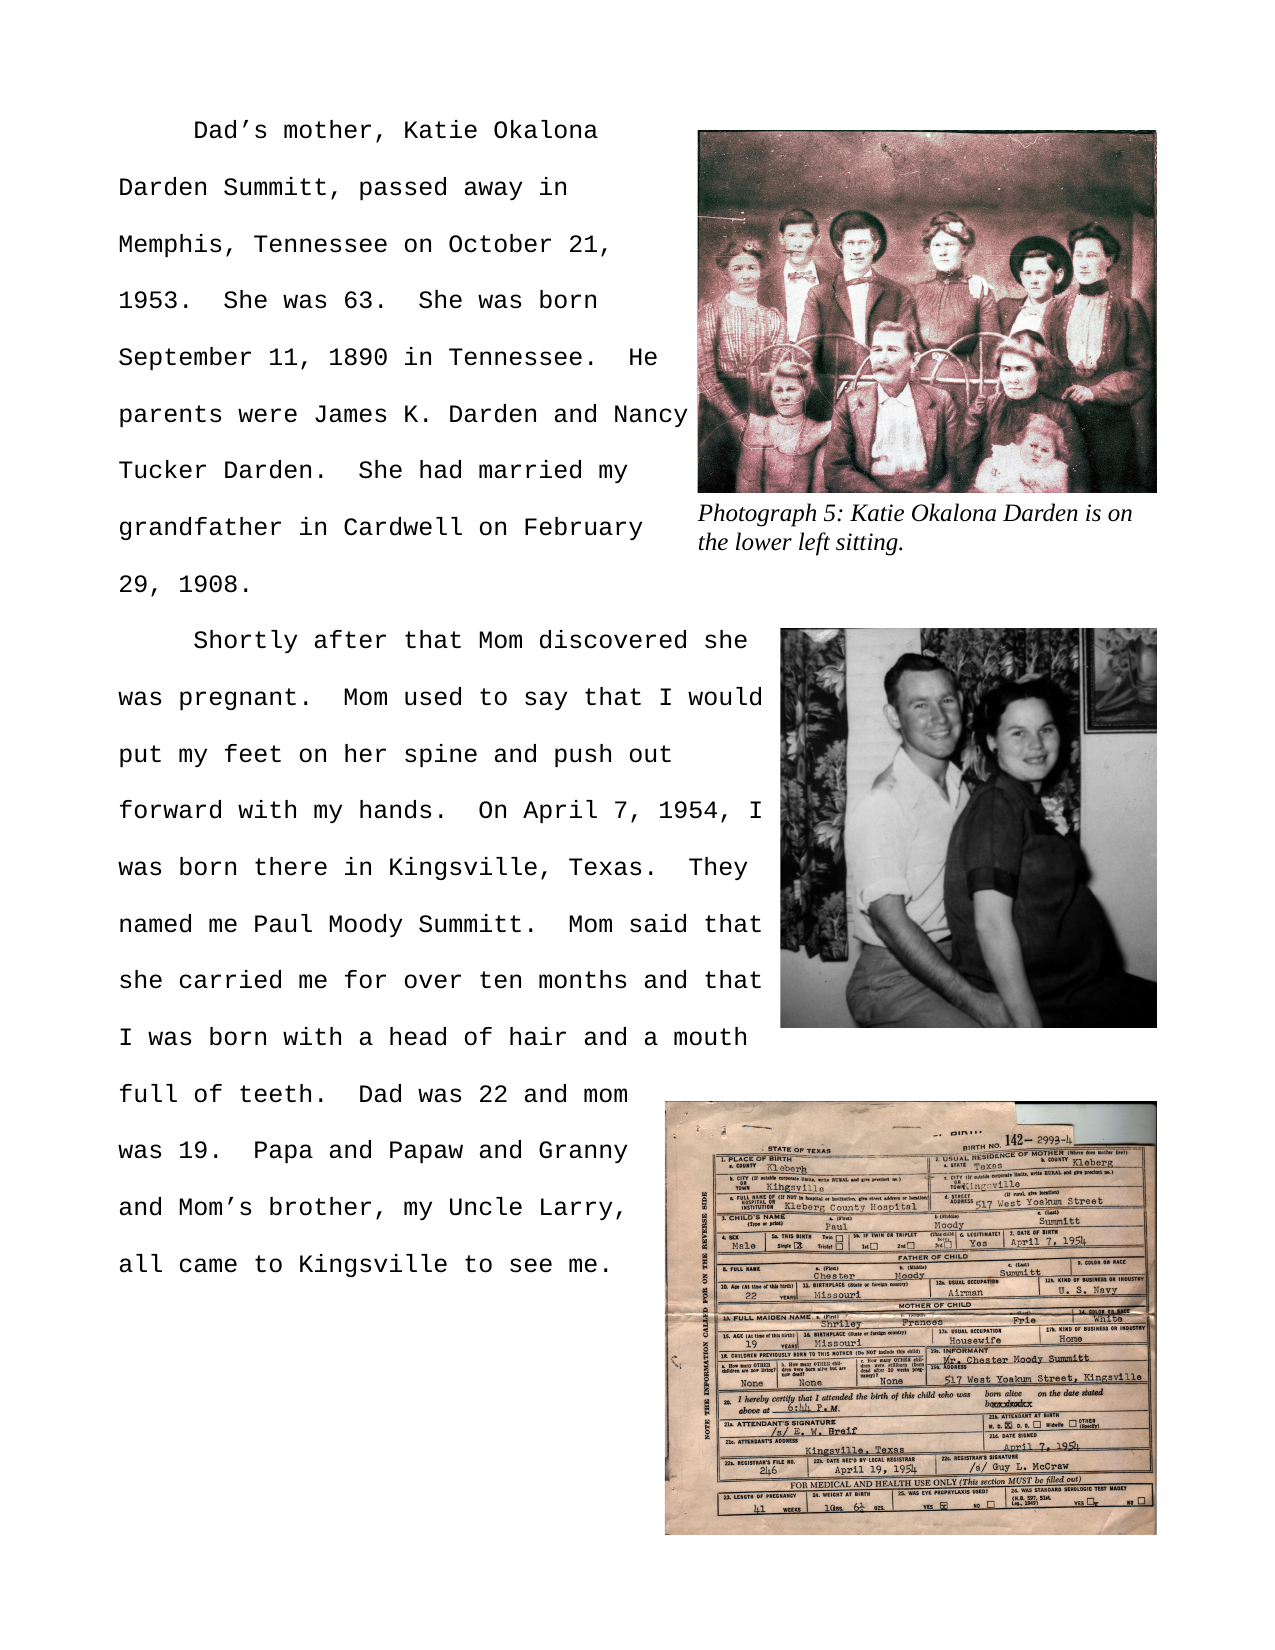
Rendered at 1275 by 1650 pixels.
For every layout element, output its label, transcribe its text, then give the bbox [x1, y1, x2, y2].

picture [697, 130, 1157, 493]
text Photograph 5: Katie Okalona Darden is on the lower left sitting. [698, 493, 1157, 556]
picture [664, 1101, 1157, 1535]
text Shortly after that Mom discovered she was pregnant. Mom used to say that I would put my feet on her spine and push out forward with my hands. On April 7, 1954, I was born there in Kingsville, Texas. They named me Paul Moody Summitt. Mom said that she carried me for over ten months and that I was born with a head of hair and a mouth full of teeth. Dad was 22 and mom was 19. Papa and Papaw and Granny and Mom’s brother, my Uncle Larry, all came to Kingsville to see me. [118, 628, 1157, 1280]
text Dad’s mother, Katie Okalona Darden Summitt, passed away in Memphis, Tennessee on October 21, 1953. She was 63. She was born September 11, 1890 in Tennessee. He parents were James K. Darden and Nancy Tucker Darden. She had married my grandfather in Cardwell on February 29, 1908. [118, 118, 1157, 600]
picture [780, 628, 1157, 1028]
